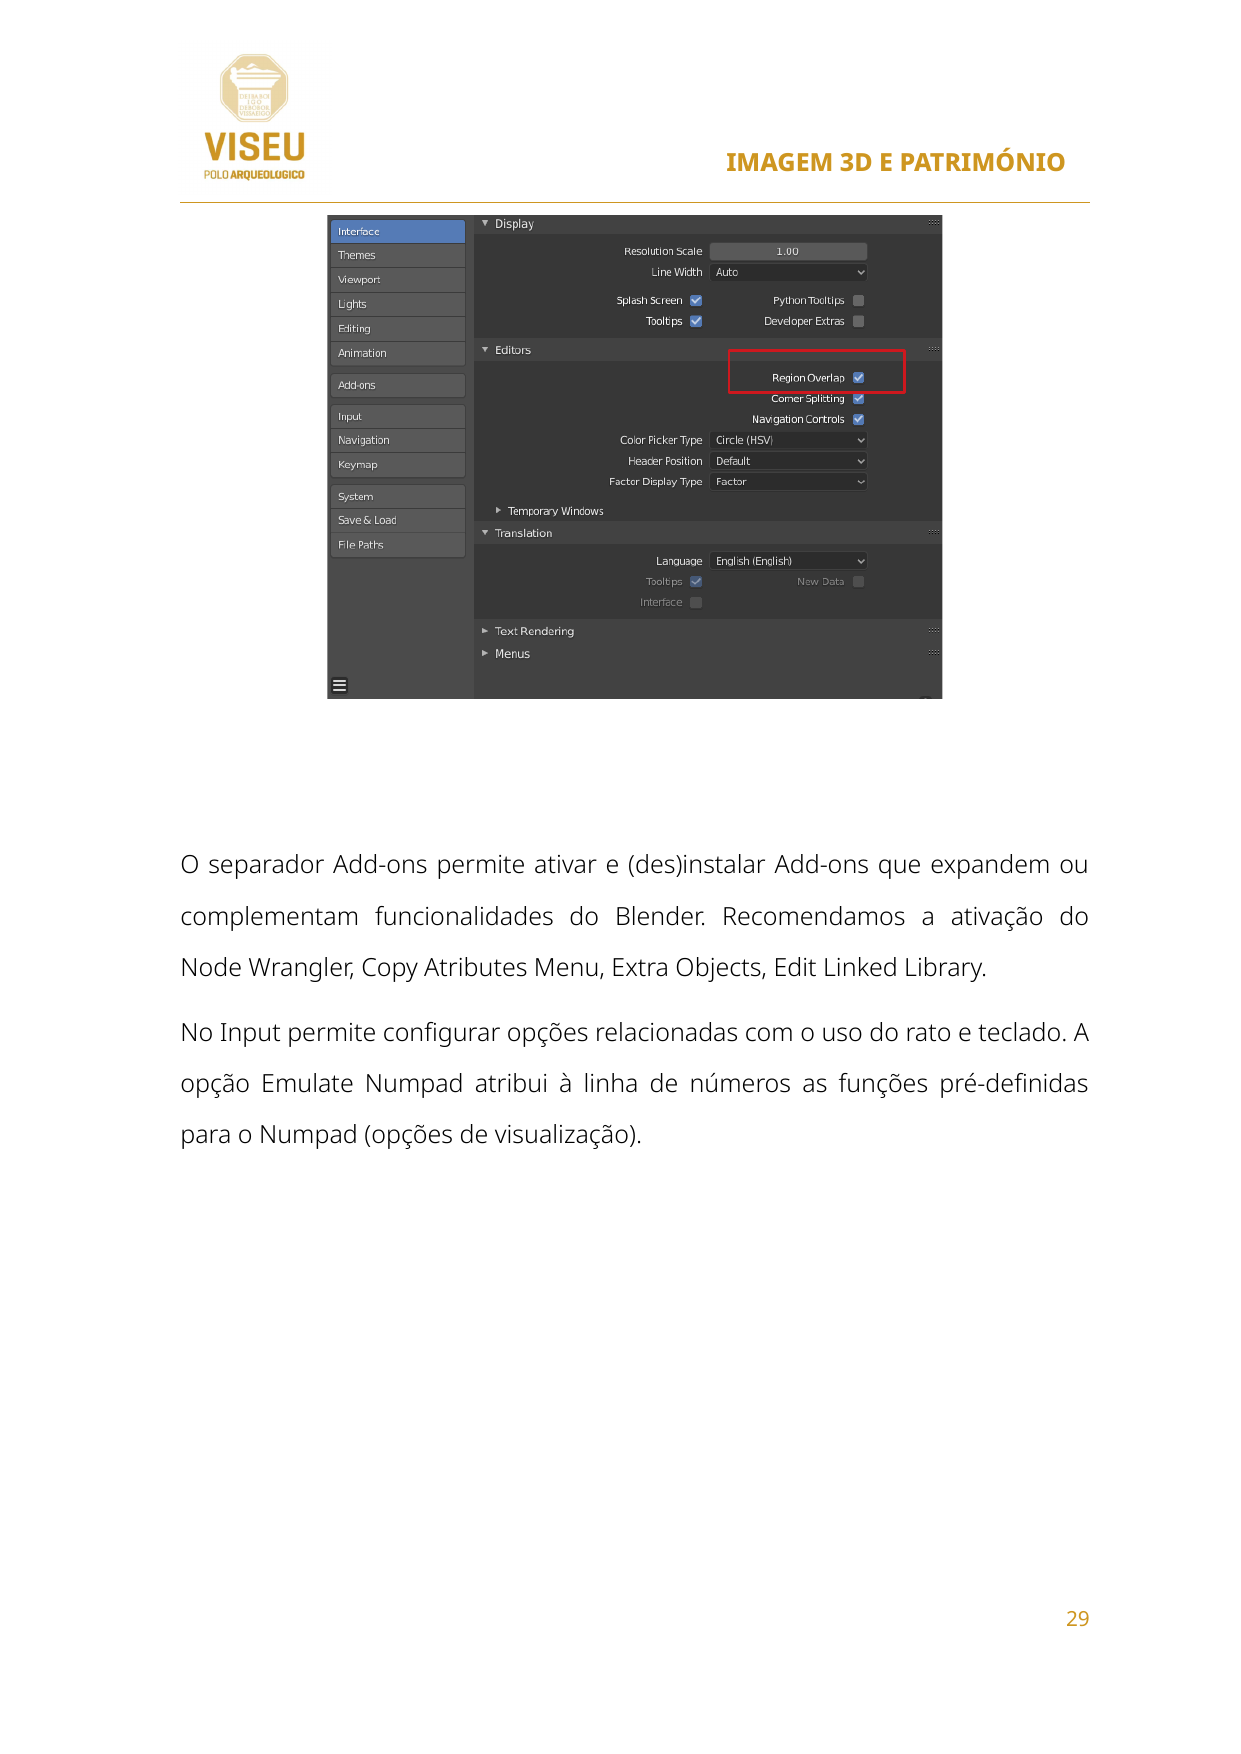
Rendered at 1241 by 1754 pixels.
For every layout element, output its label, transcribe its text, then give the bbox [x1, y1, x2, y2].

text O separador Add-ons permite ativar e (des)instalar Add-ons que expandem ou complementam funcionalidades do Blender. Recomendamos a ativação do Node Wrangler, Copy Atributes Menu, Extra Objects, Edit Linked Library. [180, 847, 1090, 983]
picture [327, 215, 943, 699]
text No Input permite configurar opções relacionadas com o uso do rato e teclado. A opção Emulate Numpad atribui à linha de números as funções pré-definidas para o Numpad (opções de visualização). [180, 1015, 1090, 1151]
